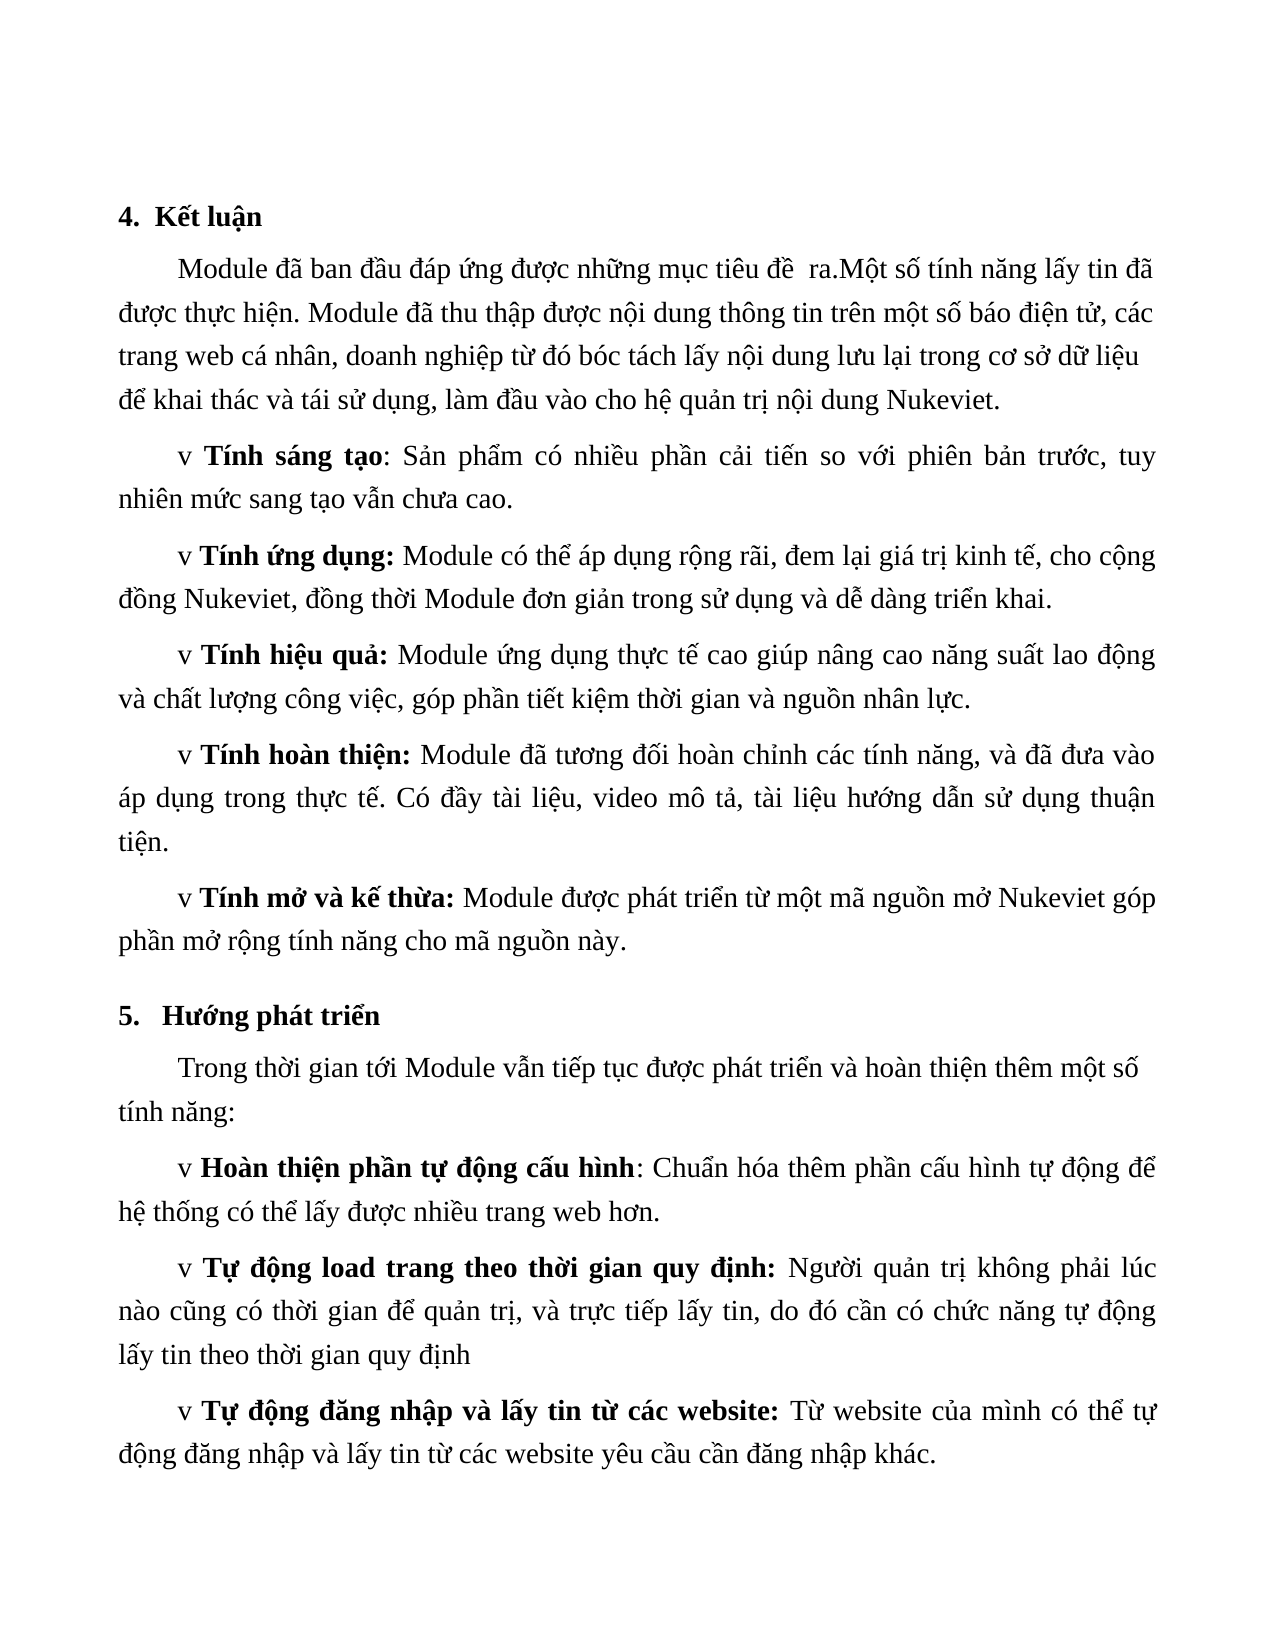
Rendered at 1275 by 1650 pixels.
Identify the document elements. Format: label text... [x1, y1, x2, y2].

text v Tự động đăng nhập và lấy tin từ các website: Từ website của mình có thể tự động đăng nhập và lấy tin từ các website yêu cầu cần đăng nhập khác. [118, 1393, 1157, 1470]
text v Hoàn thiện phần tự động cấu hình: Chuẩn hóa thêm phần cấu hình tự động để hệ thống có thể lấy được nhiều trang web hơn. [118, 1150, 1157, 1227]
text Trong thời gian tới Module vẫn tiếp tục được phát triển và hoàn thiện thêm một số tính năng: [118, 1051, 1157, 1128]
text Module đã ban đầu đáp ứng được những mục tiêu đề ra.Một số tính năng lấy tin đã được thực hiện. Module đã thu thập được nội dung thông tin trên một số báo điện tử, các trang web cá nhân, doanh nghiệp từ đó bóc tách lấy nội dung lưu lại trong cơ sở dữ liệu để khai thác và tái sử dụng, làm đầu vào cho hệ quản trị nội dung Nukeviet. [118, 251, 1157, 416]
text v Tính ứng dụng: Module có thể áp dụng rộng rãi, đem lại giá trị kinh tế, cho cộng đồng Nukeviet, đồng thời Module đơn giản trong sử dụng và dễ dàng triển khai. [118, 538, 1157, 615]
text v Tính hoàn thiện: Module đã tương đối hoàn chỉnh các tính năng, và đã đưa vào áp dụng trong thực tế. Có đầy tài liệu, video mô tả, tài liệu hướng dẫn sử dụng thuận tiện. [118, 737, 1157, 857]
text v Tự động load trang theo thời gian quy định: Người quản trị không phải lúc nào cũng có thời gian để quản trị, và trực tiếp lấy tin, do đó cần có chức năng tự động lấy tin theo thời gian quy định [118, 1250, 1157, 1370]
text v Tính hiệu quả: Module ứng dụng thực tế cao giúp nâng cao năng suất lao động và chất lượng công việc, góp phần tiết kiệm thời gian và nguồn nhân lực. [118, 637, 1157, 714]
subtitle 5. Hướng phát triển [118, 998, 1157, 1032]
text v Tính mở và kế thừa: Module được phát triển từ một mã nguồn mở Nukeviet góp phần mở rộng tính năng cho mã nguồn này. [118, 880, 1157, 957]
text v Tính sáng tạo: Sản phẩm có nhiều phần cải tiến so với phiên bản trước, tuy nhiên mức sang tạo vẫn chưa cao. [118, 438, 1157, 515]
subtitle 4. Kết luận [118, 199, 1157, 233]
